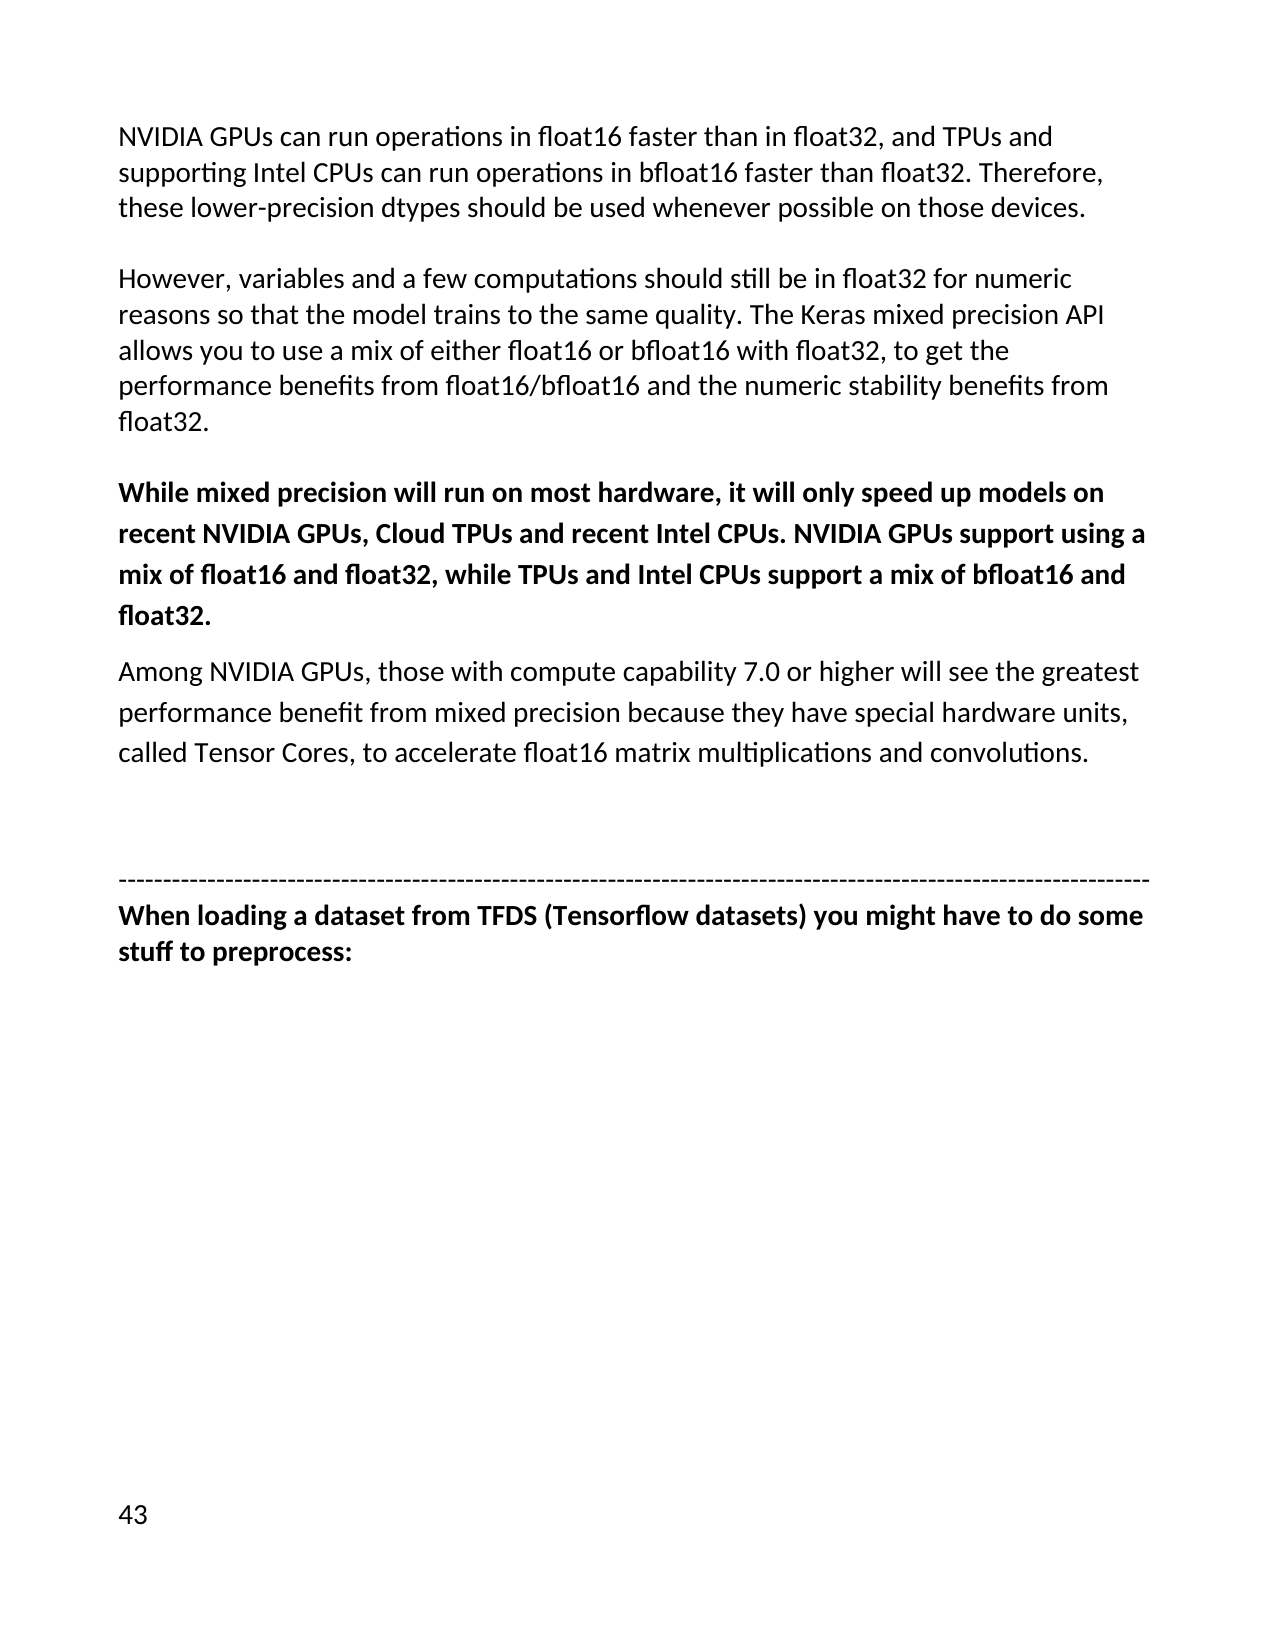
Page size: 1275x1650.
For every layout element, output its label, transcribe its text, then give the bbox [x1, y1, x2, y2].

text Among NVIDIA GPUs, those with compute capability 7.0 or higher will see the greatest performance benefit from mixed precision because they have special hardware units, called Tensor Cores, to accelerate float16 matrix multiplications and convolutions. [118, 653, 1157, 770]
text However, variables and a few computations should still be in float32 for numeric reasons so that the model trains to the same quality. The Keras mixed precision API allows you to use a mix of either float16 or bfloat16 with float32, to get the performance benefits from float16/bfloat16 and the numeric stability benefits from float32. [118, 261, 1157, 439]
text NVIDIA GPUs can run operations in float16 faster than in float32, and TPUs and supporting Intel CPUs can run operations in bfloat16 faster than float32. Therefore, these lower-precision dtypes should be used whenever possible on those devices. [118, 118, 1157, 225]
text -------------------------------------------------------------------------------------------------------------------- [118, 861, 1157, 897]
text While mixed precision will run on most hardware, it will only speed up models on recent NVIDIA GPUs, Cloud TPUs and recent Intel CPUs. NVIDIA GPUs support using a mix of float16 and float32, while TPUs and Intel CPUs support a mix of bfloat16 and float32. [118, 474, 1157, 633]
text When loading a dataset from TFDS (Tensorflow datasets) you might have to do some stuff to preprocess: [118, 897, 1157, 968]
